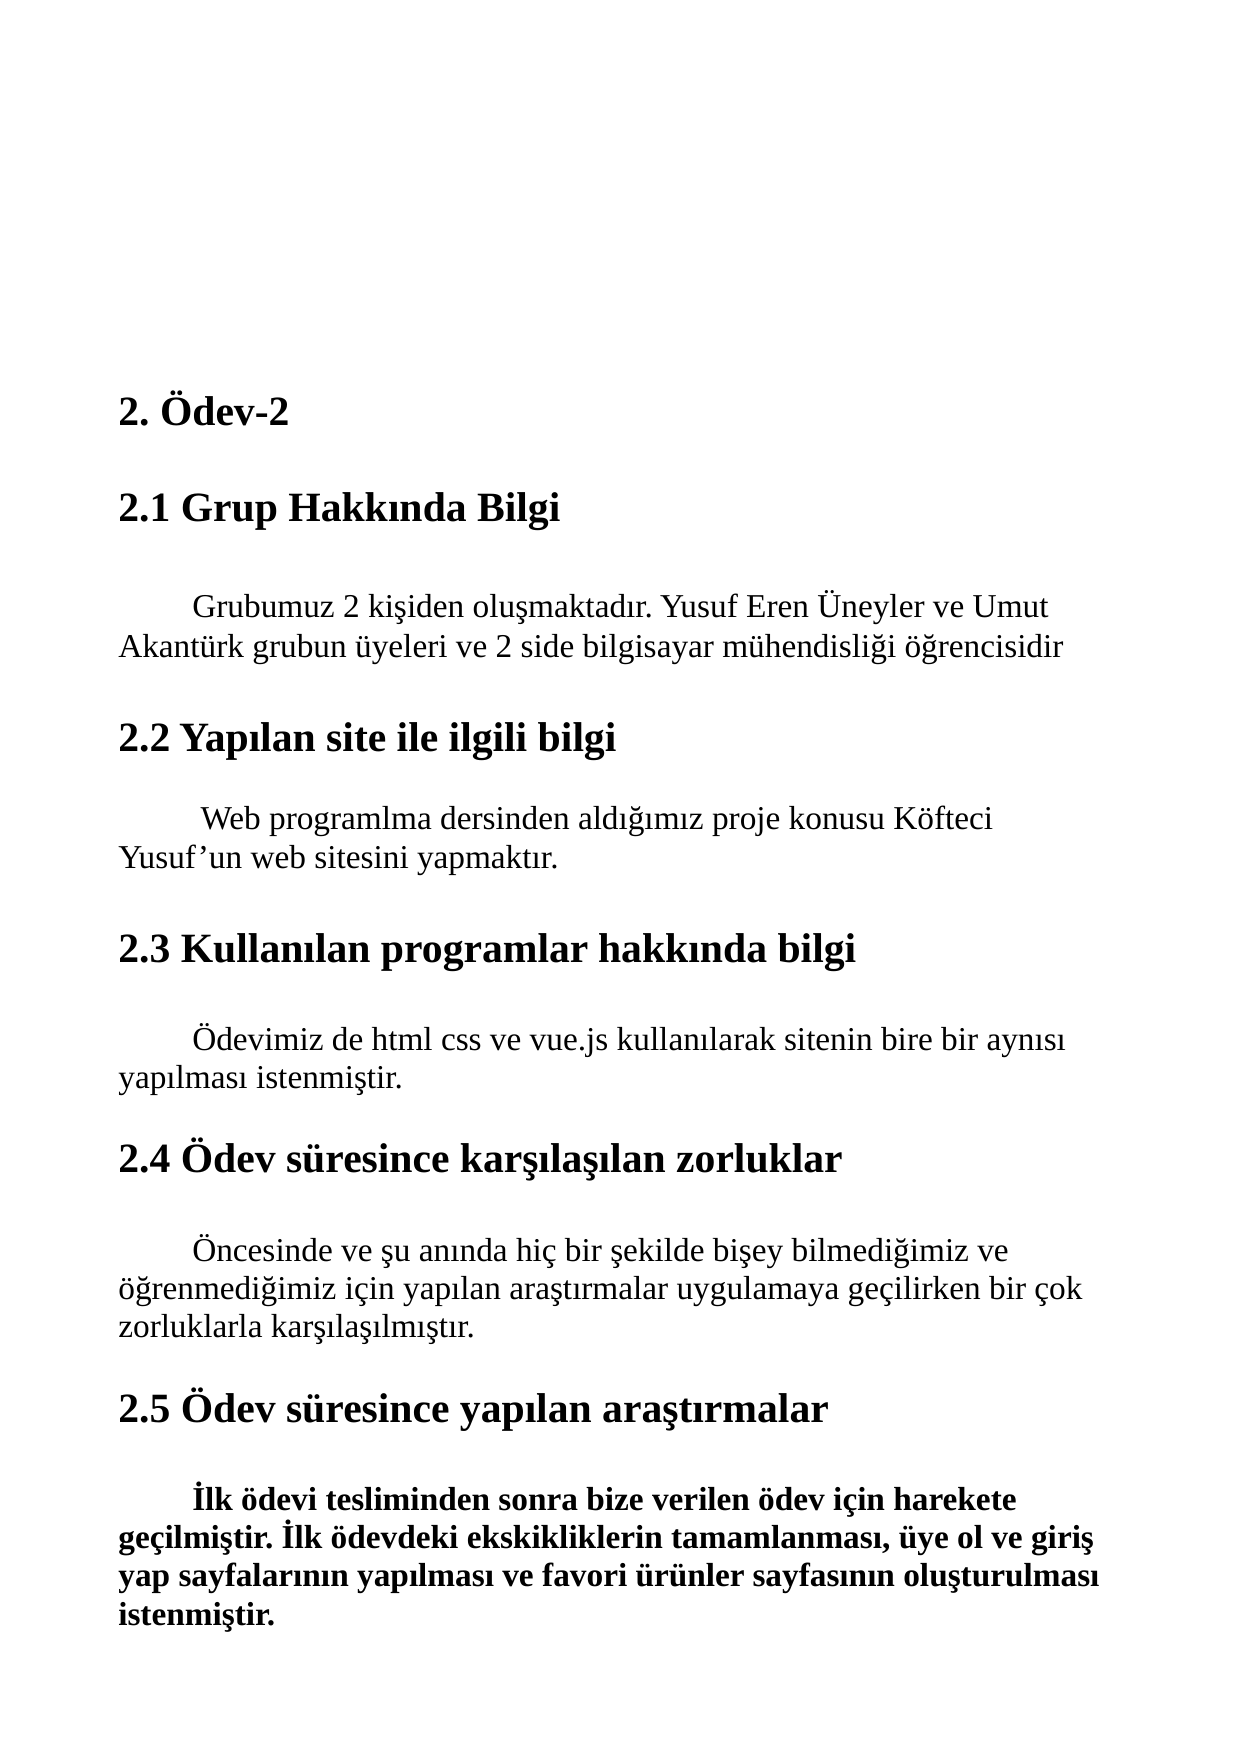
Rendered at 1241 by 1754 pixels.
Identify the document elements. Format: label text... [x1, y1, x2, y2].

text 2.3 Kullanılan programlar hakkında bilgi [118, 923, 1122, 971]
text 2.5 Ödev süresince yapılan araştırmalar [118, 1383, 1122, 1431]
text 2.2 Yapılan site ile ilgili bilgi [118, 712, 1122, 760]
text 2. Ödev-2 [118, 386, 1122, 434]
text Grubumuz 2 kişiden oluşmaktadır. Yusuf Eren Üneyler ve Umut Akantürk grubun üyeleri ve 2 side bilgisayar mühendisliği öğrencisidir [118, 578, 1122, 664]
text 2.1 Grup Hakkında Bilgi [118, 482, 1122, 530]
text İlk ödevi tesliminden sonra bize verilen ödev için harekete geçilmiştir. İlk ödevdeki ekskikliklerin tamamlanması, üye ol ve giriş yap sayfalarının yapılması ve favori ürünler sayfasının oluşturulması istenmiştir. [118, 1479, 1122, 1632]
text Ödevimiz de html css ve vue.js kullanılarak sitenin bire bir aynısı yapılması istenmiştir. [118, 1019, 1122, 1096]
text 2.4 Ödev süresince karşılaşılan zorluklar [118, 1134, 1122, 1182]
text Öncesinde ve şu anında hiç bir şekilde bişey bilmediğimiz ve öğrenmediğimiz için yapılan araştırmalar uygulamaya geçilirken bir çok zorluklarla karşılaşılmıştır. [118, 1230, 1122, 1345]
text Web programlma dersinden aldığımız proje konusu Köfteci Yusuf’un web sitesini yapmaktır. [118, 798, 1122, 875]
